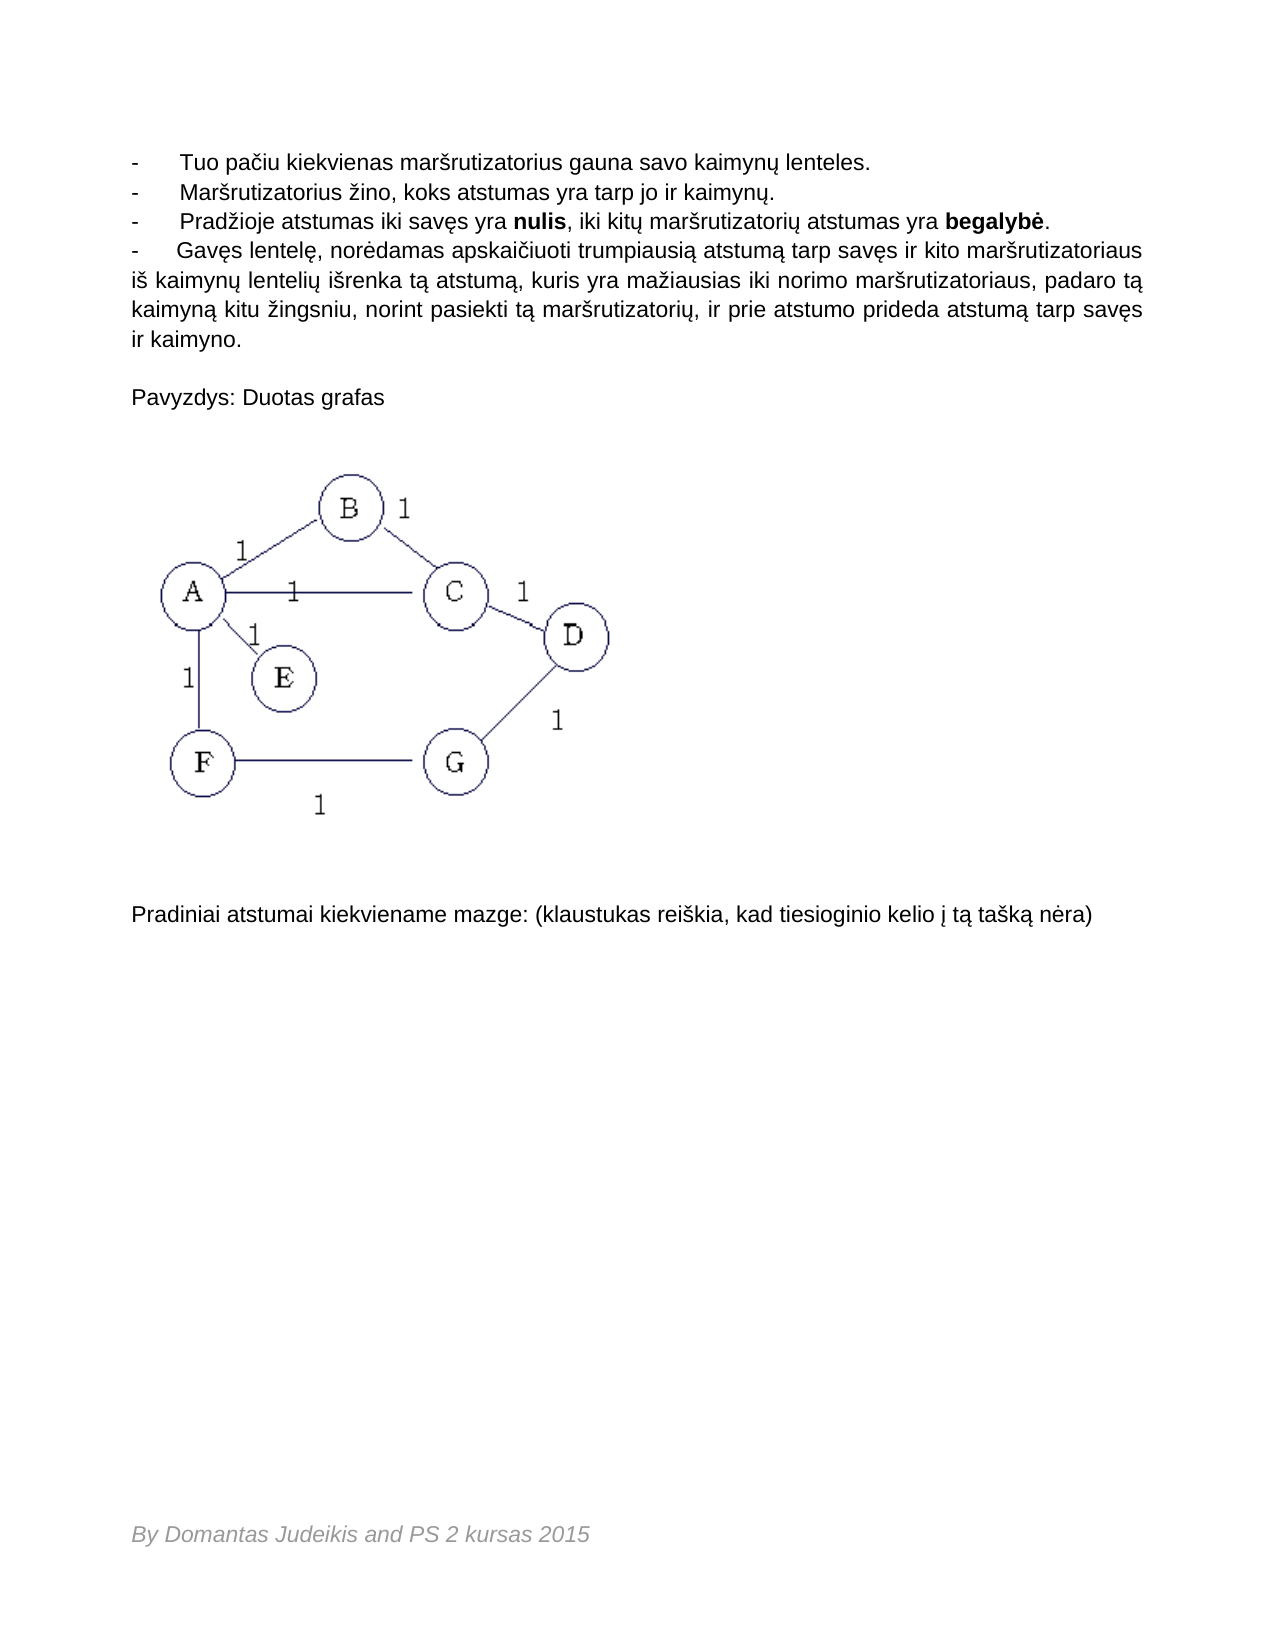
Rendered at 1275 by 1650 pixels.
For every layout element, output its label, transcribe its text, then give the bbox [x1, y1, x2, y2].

picture [150, 462, 622, 821]
text - Pradžioje atstumas iki savęs yra nulis, iki kitų maršrutizatorių atstumas yra begalybė. [131, 209, 1144, 234]
text - Tuo pačiu kiekvienas maršrutizatorius gauna savo kaimynų lenteles. [131, 150, 1144, 176]
text Pradiniai atstumai kiekviename mazge: (klaustukas reiškia, kad tiesioginio kelio į tą tašką nėra) [131, 902, 1144, 927]
text - Maršrutizatorius žino, koks atstumas yra tarp jo ir kaimynų. [131, 179, 1144, 205]
text Pavyzdys: Duotas grafas [131, 385, 1144, 411]
text - Gavęs lentelę, norėdamas apskaičiuoti trumpiausią atstumą tarp savęs ir kito maršrutizatoriaus iš kaimynų lentelių išrenka tą atstumą, kuris yra mažiausias iki norimo maršrutizatoriaus, padaro tą kaimyną kitu žingsniu, norint pasiekti tą maršrutizatorių, ir prie atstumo prideda atstumą tarp savęs ir kaimyno. [131, 238, 1144, 352]
